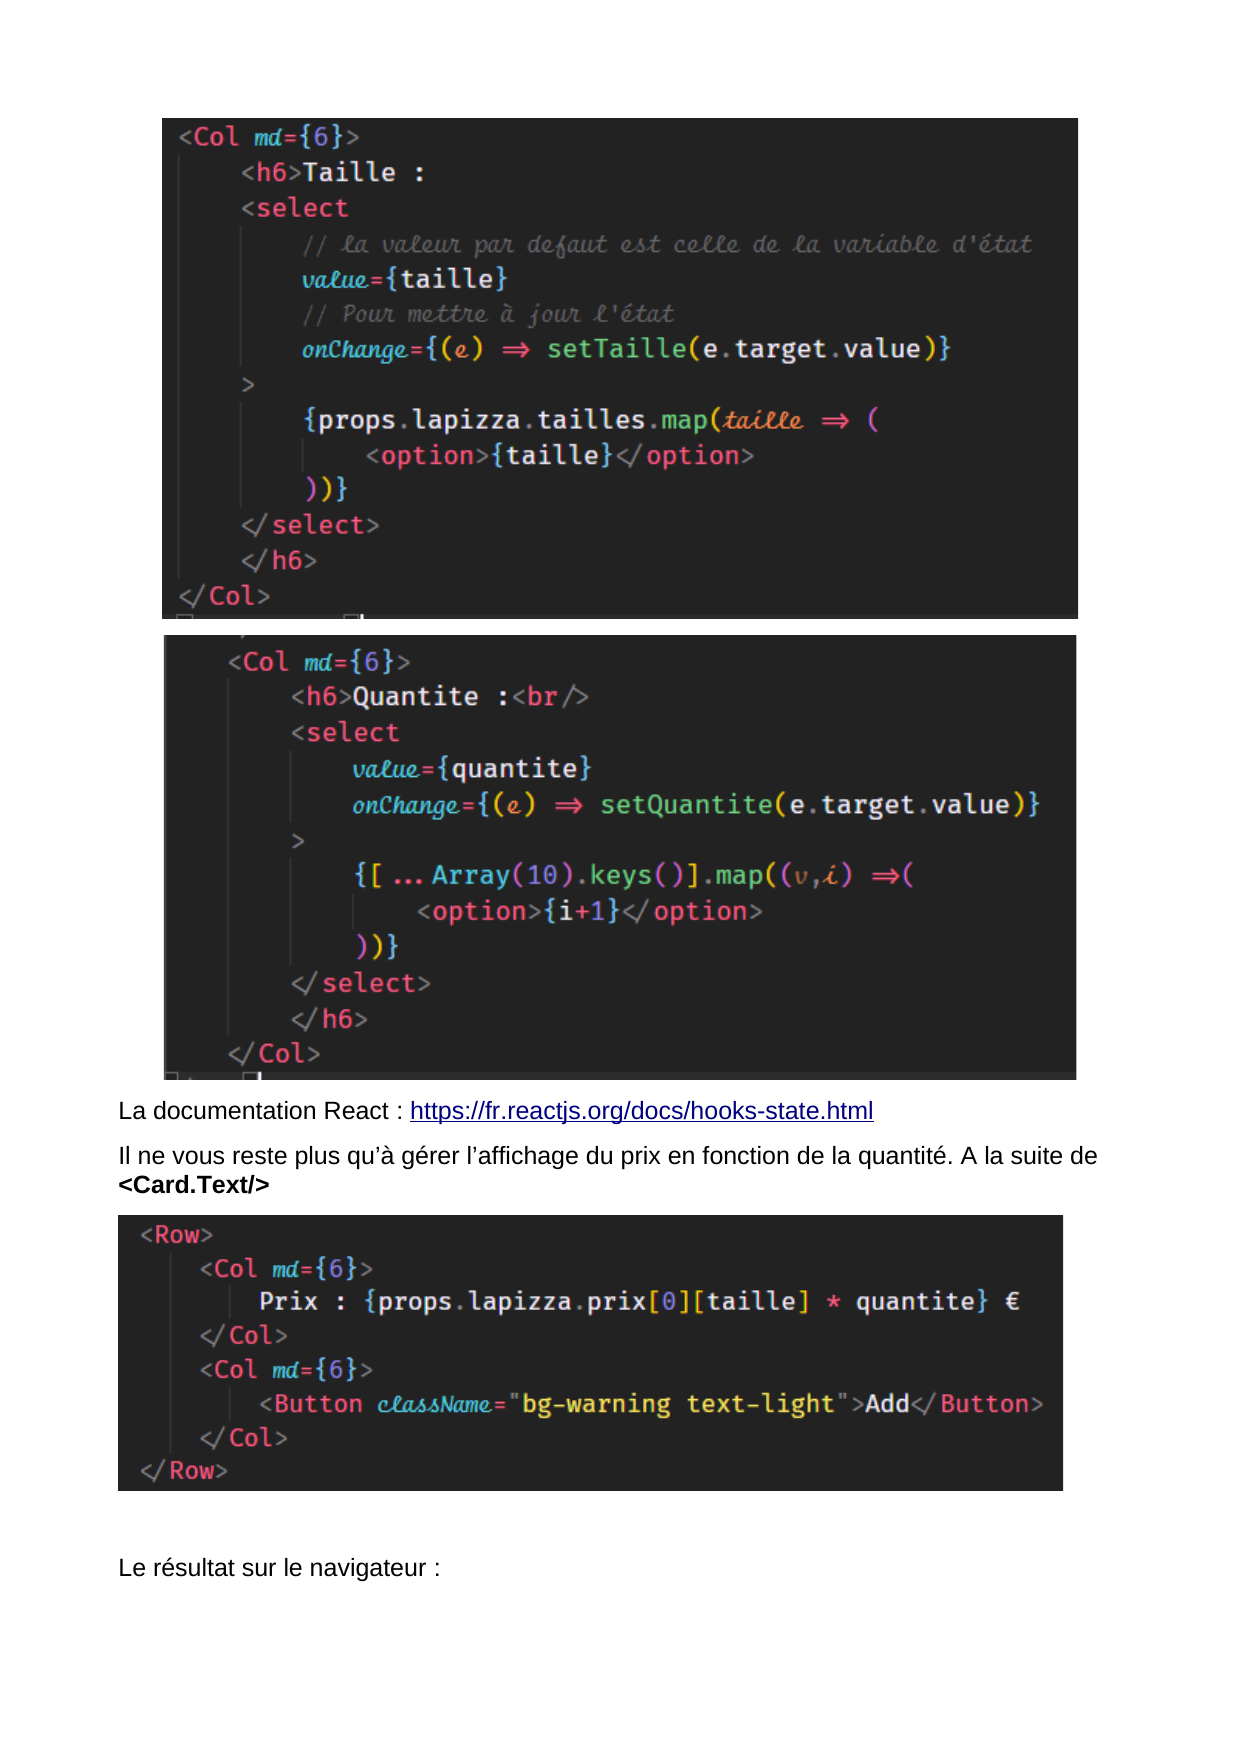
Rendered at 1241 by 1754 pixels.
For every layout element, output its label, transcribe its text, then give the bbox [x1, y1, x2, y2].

text Il ne vous reste plus qu’à gérer l’affichage du prix en fonction de la quantité. A la suite de <Card.Text/> [118, 1141, 1122, 1199]
text La documentation React : https://fr.reactjs.org/docs/hooks-state.html [118, 1096, 1122, 1124]
text Le résultat sur le navigateur : [118, 1552, 1122, 1581]
picture [162, 118, 1079, 619]
picture [163, 635, 1077, 1080]
picture [118, 1215, 1064, 1491]
